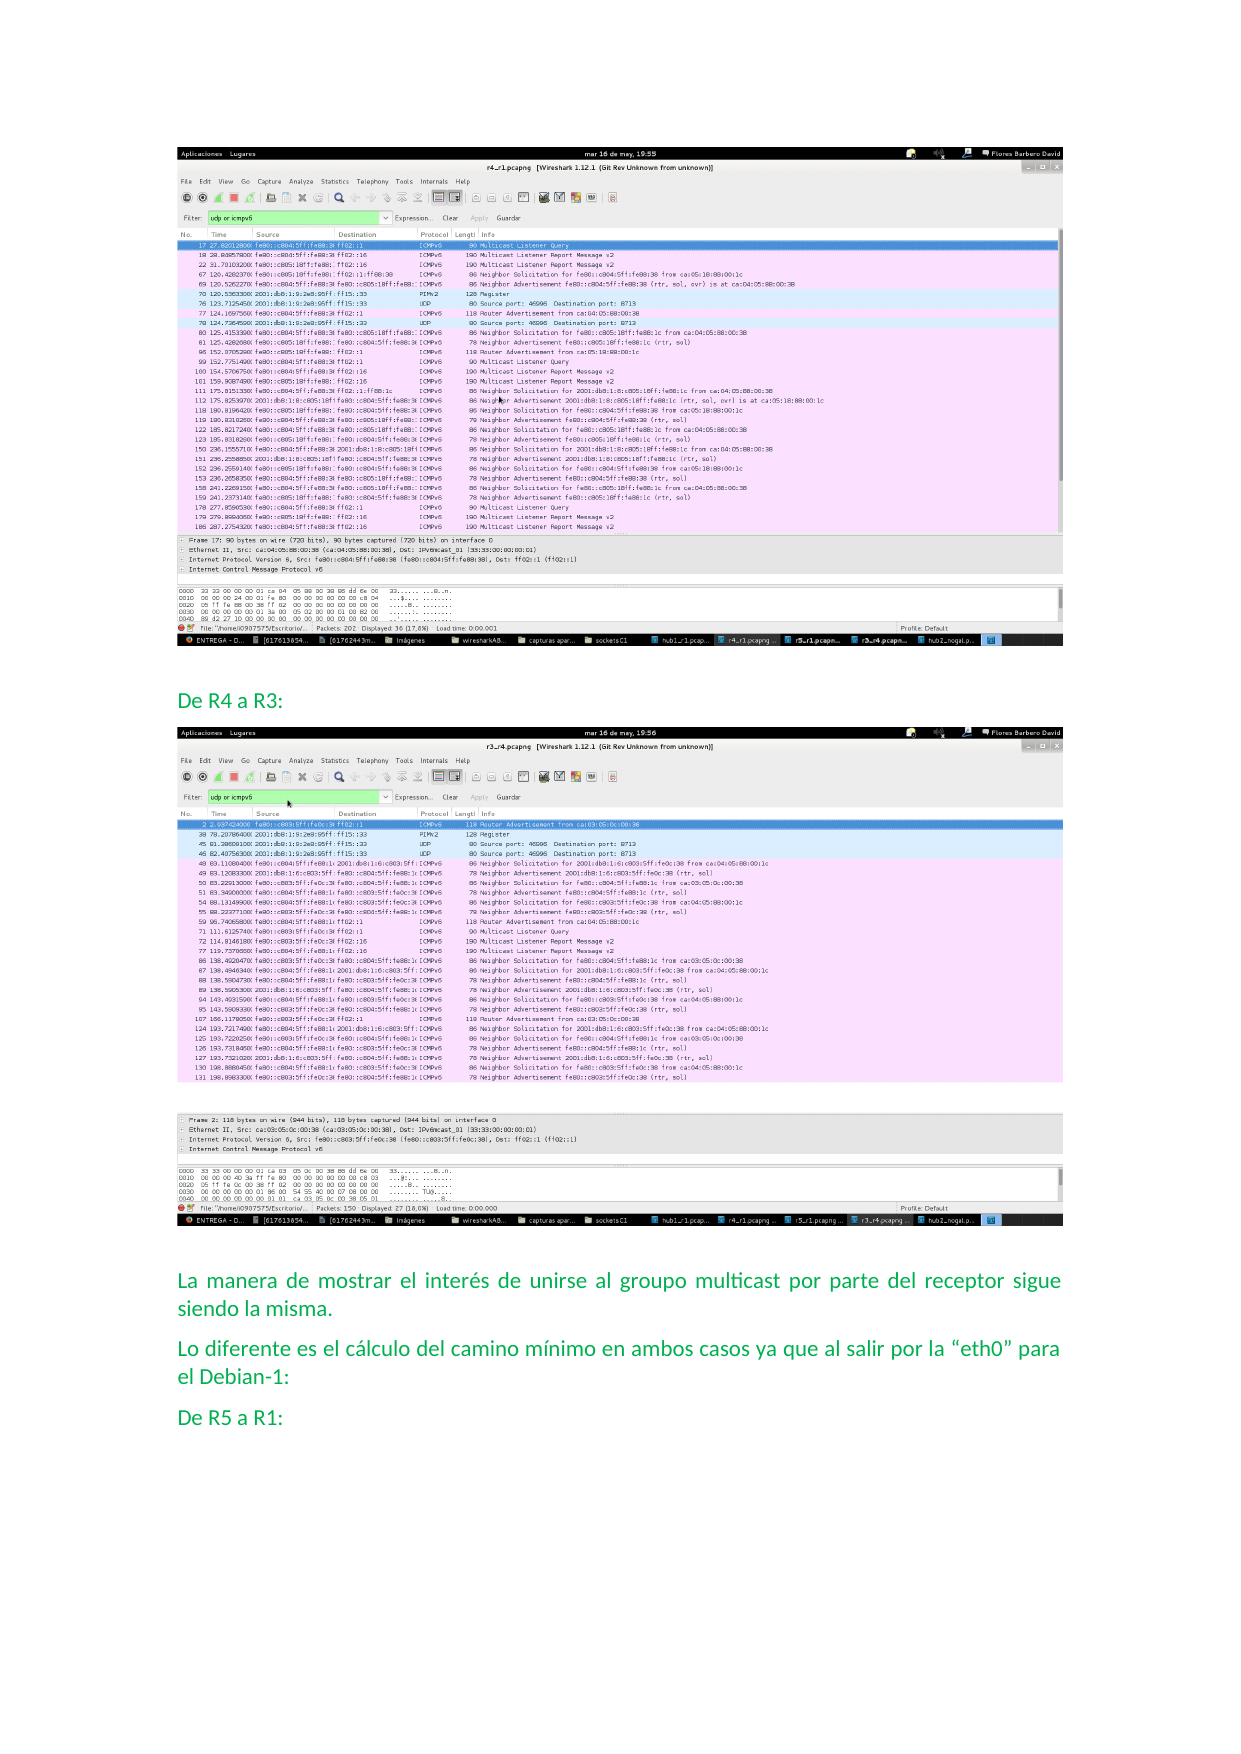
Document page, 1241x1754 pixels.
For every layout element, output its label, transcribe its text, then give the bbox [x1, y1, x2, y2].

text Lo diferente es el cálculo del camino mínimo en ambos casos ya que al salir por la “eth0” para el Debian-1: [177, 1334, 1063, 1390]
text De R4 a R3: [177, 686, 1063, 714]
picture [177, 147, 1063, 646]
text De R5 a R1: [177, 1403, 1063, 1431]
picture [177, 727, 1063, 1226]
text La manera de mostrar el interés de unirse al groupo multicast por parte del receptor sigue siendo la misma. [177, 1266, 1063, 1322]
